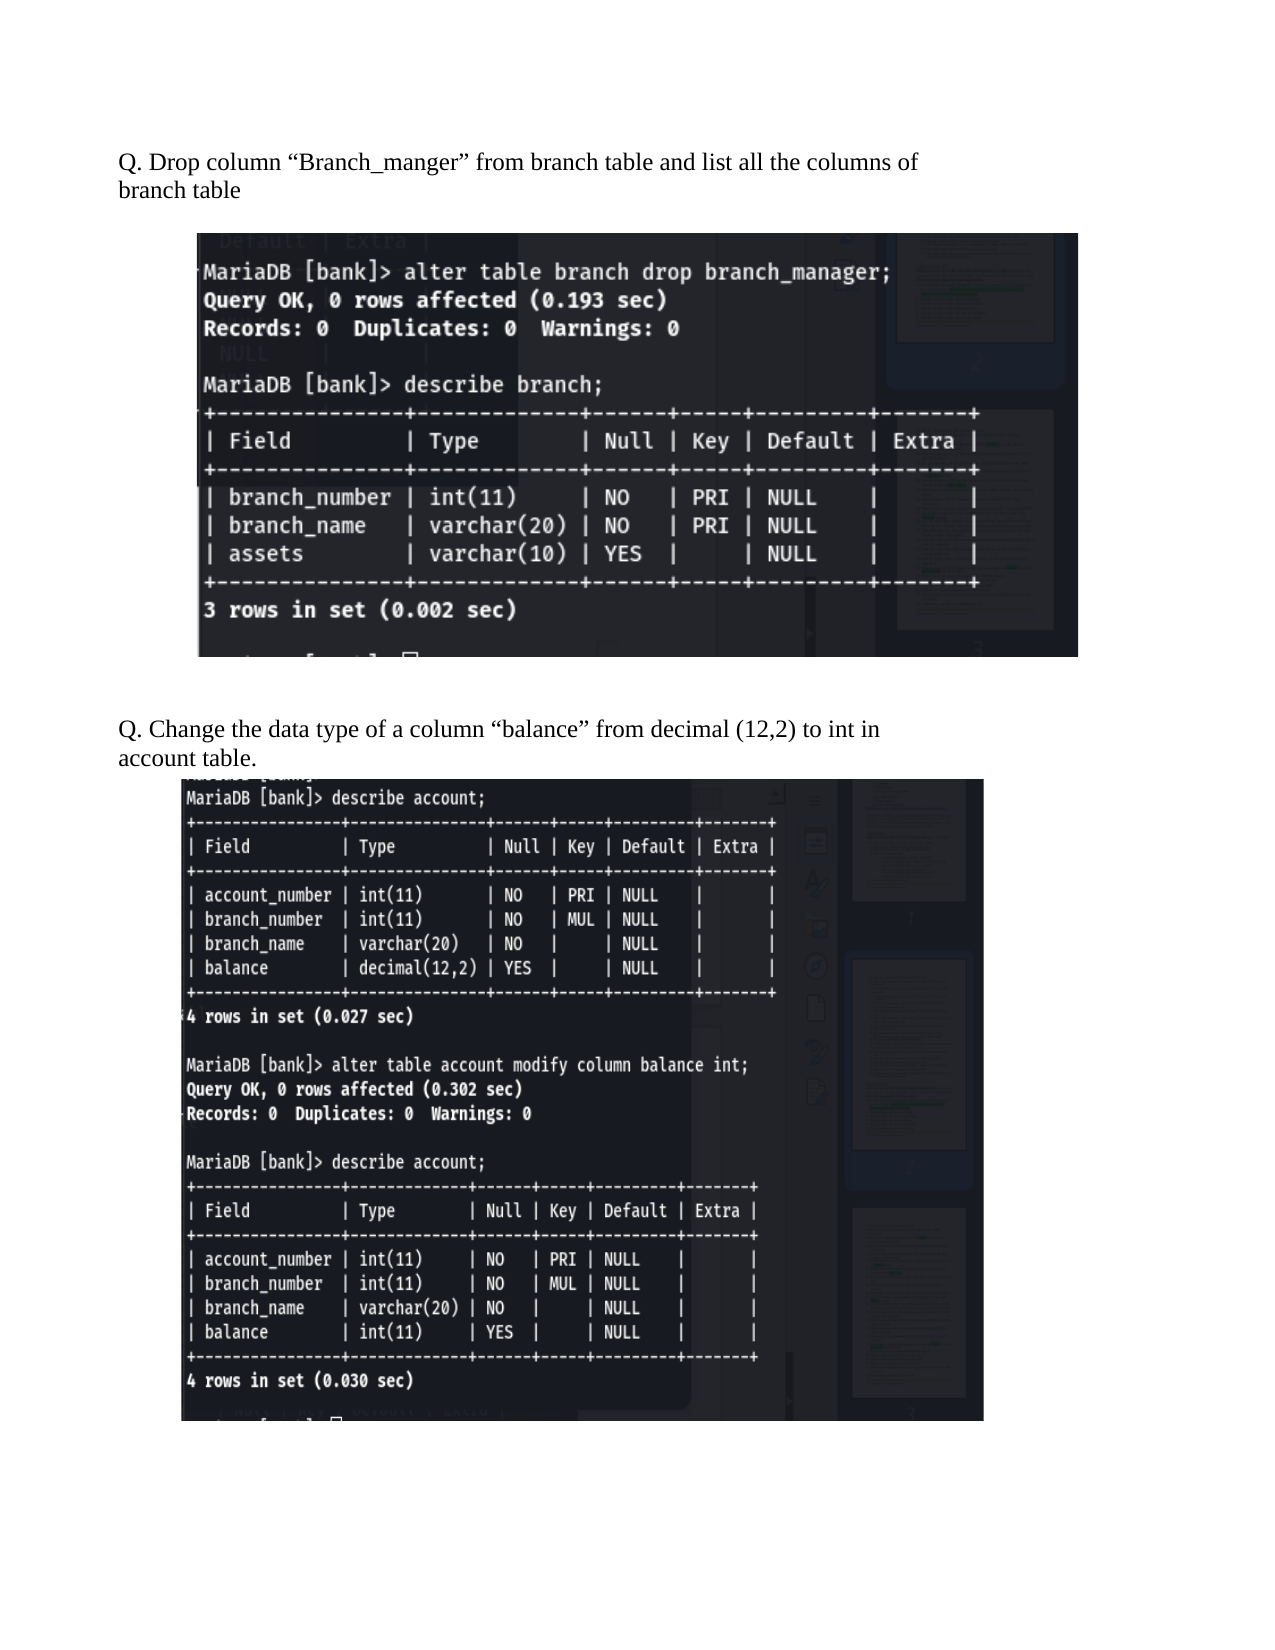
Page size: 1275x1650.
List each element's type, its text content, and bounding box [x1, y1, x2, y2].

text branch table [118, 176, 1157, 204]
text Q. Change the data type of a column “balance” from decimal (12,2) to int in [118, 714, 1157, 743]
text account table. [118, 743, 1157, 772]
picture [181, 779, 984, 1421]
picture [196, 233, 1079, 657]
text Q. Drop column “Branch_manger” from branch table and list all the columns of [118, 147, 1157, 176]
